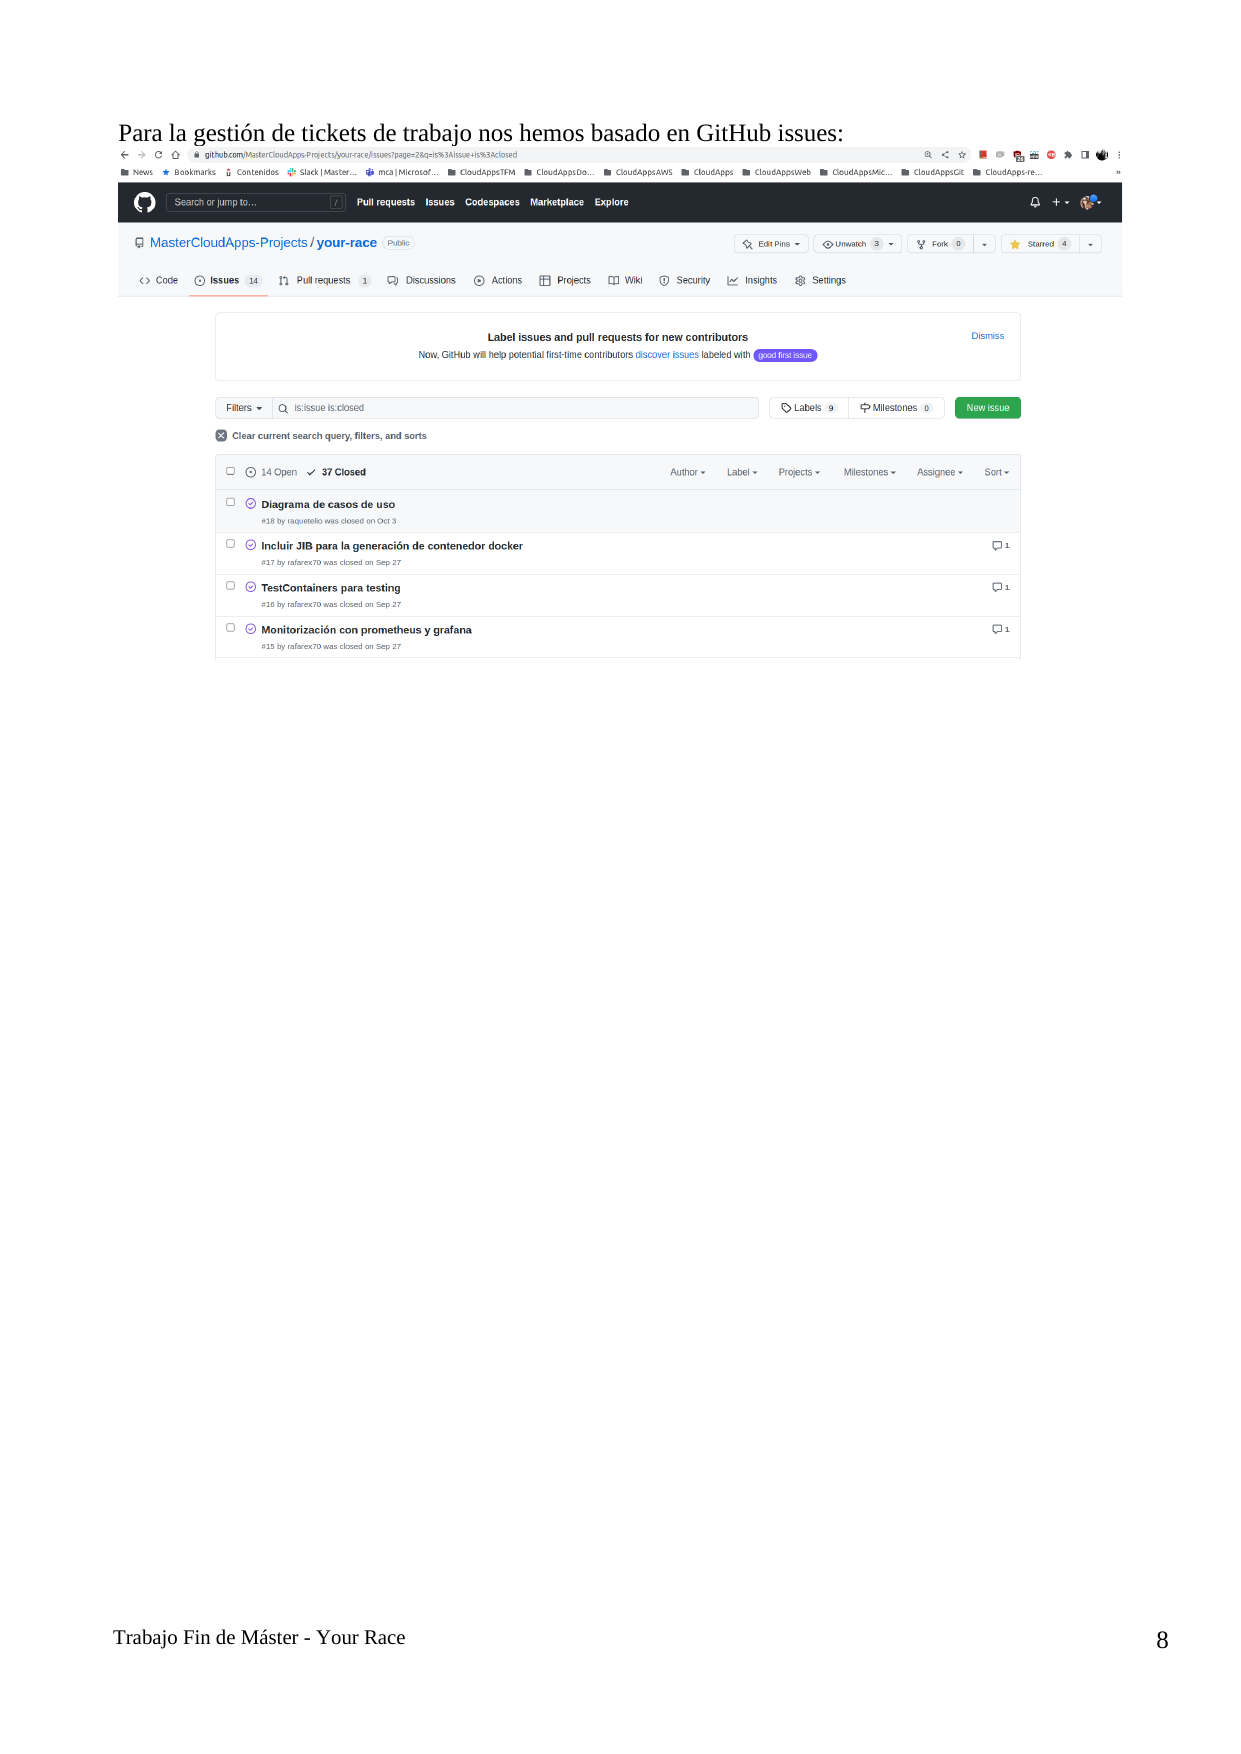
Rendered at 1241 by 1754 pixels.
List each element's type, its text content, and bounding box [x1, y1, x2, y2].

text Para la gestión de tickets de trabajo nos hemos basado en GitHub issues: [118, 118, 1122, 146]
picture [118, 146, 1123, 660]
